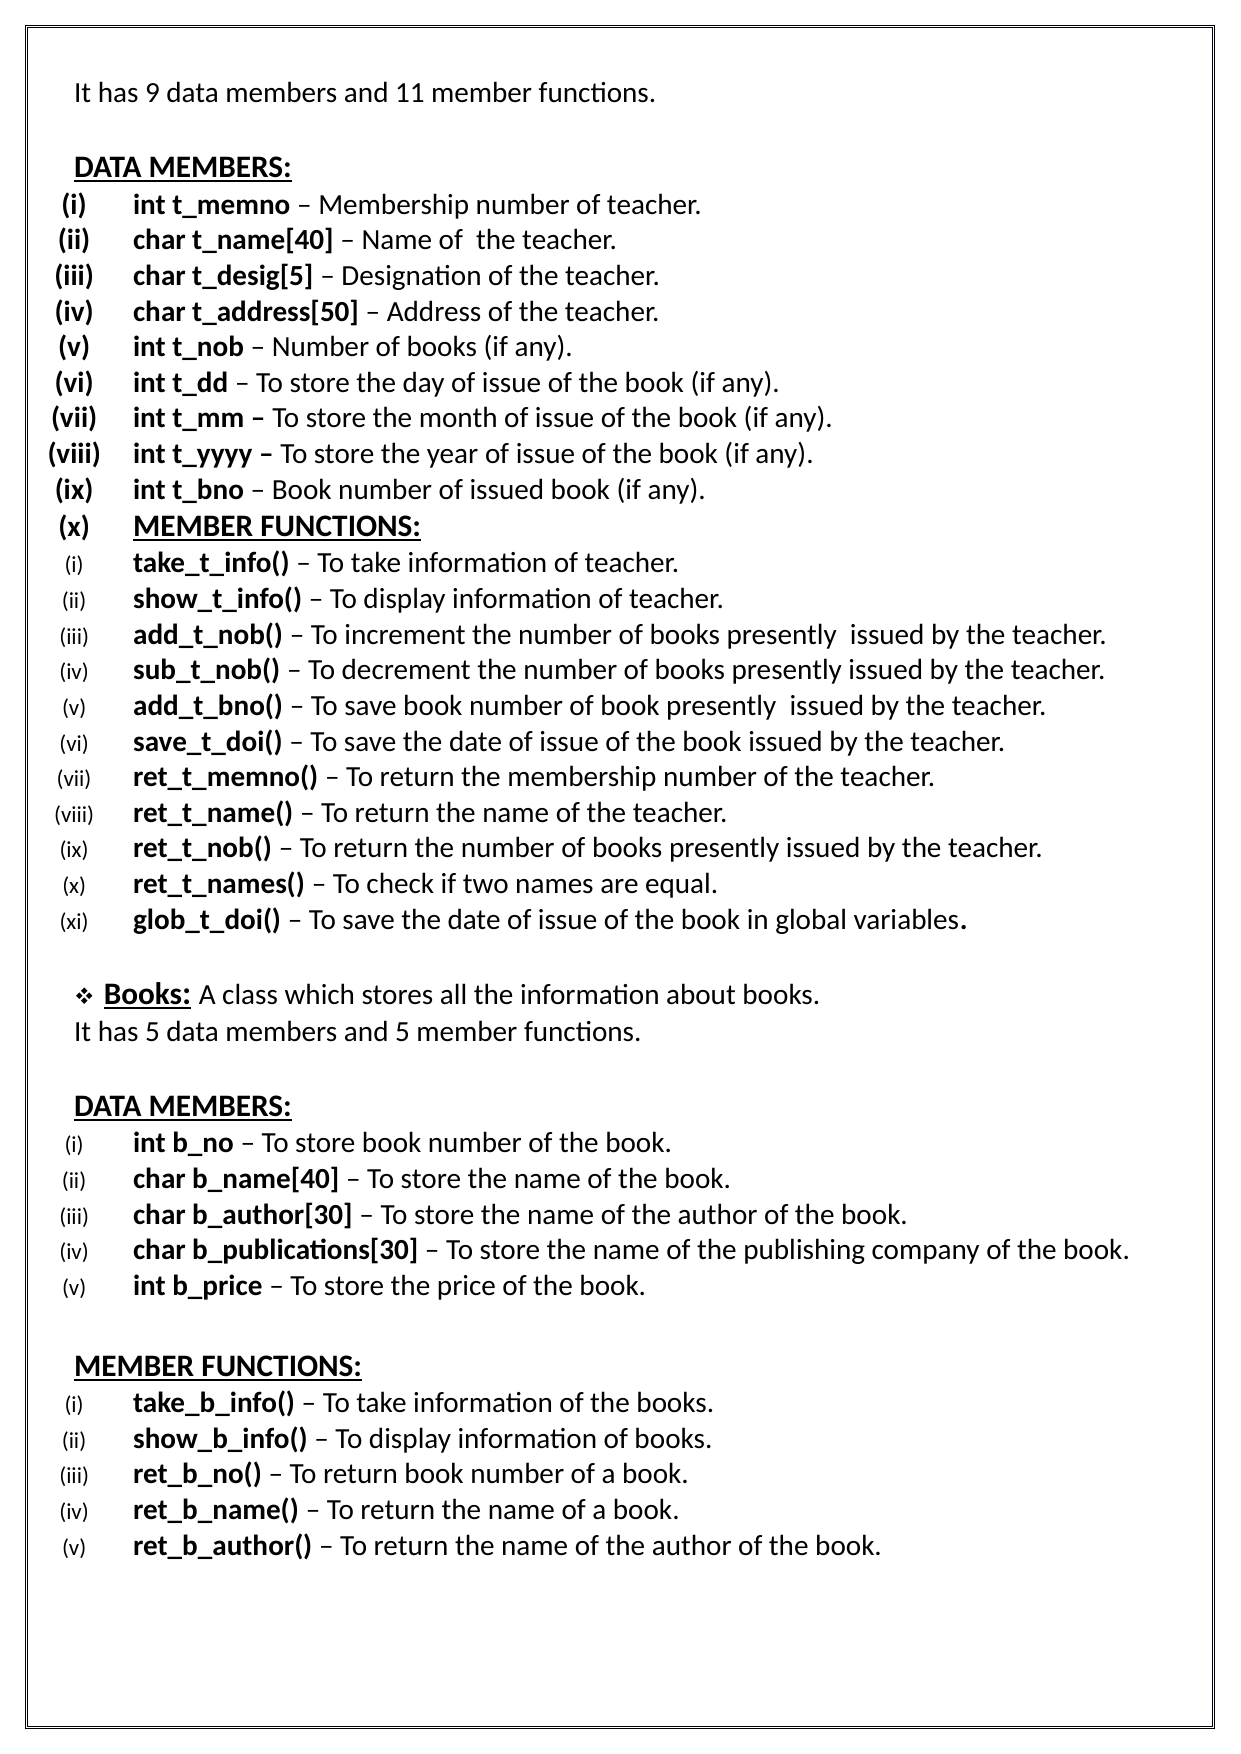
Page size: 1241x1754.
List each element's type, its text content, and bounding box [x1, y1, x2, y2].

list char t_name[40] – Name of the teacher. [74, 221, 1181, 257]
list DATA MEMBERS: [74, 148, 1181, 186]
list char b_name[40] – To store the name of the book. [74, 1160, 1181, 1196]
list add_t_bno() – To save book number of book presently issued by the teacher. [74, 687, 1181, 723]
list int t_bno – Book number of issued book (if any). [74, 471, 1181, 506]
list save_t_doi() – To save the date of issue of the book issued by the teacher. [74, 723, 1181, 758]
text MEMBER FUNCTIONS: [74, 1346, 1181, 1384]
text It has 5 data members and 5 member functions. [74, 1013, 1181, 1048]
list char t_desig[5] – Designation of the teacher. [74, 257, 1181, 293]
list take_t_info() – To take information of teacher. [74, 544, 1181, 580]
list char b_publications[30] – To store the name of the publishing company of the book. [74, 1231, 1181, 1267]
list Books: A class which stores all the information about books. [74, 972, 1181, 1013]
list ret_b_no() – To return book number of a book. [74, 1455, 1181, 1491]
list show_t_info() – To display information of teacher. [74, 580, 1181, 616]
list DATA MEMBERS: [74, 1086, 1181, 1124]
list int b_price – To store the price of the book. [74, 1267, 1181, 1303]
list ret_t_name() – To return the name of the teacher. [74, 794, 1181, 829]
list int t_mm – To store the month of issue of the book (if any). [74, 399, 1181, 435]
list int t_dd – To store the day of issue of the book (if any). [74, 364, 1181, 399]
list MEMBER FUNCTIONS: [74, 506, 1181, 544]
list int b_no – To store book number of the book. [74, 1124, 1181, 1160]
list int t_nob – Number of books (if any). [74, 328, 1181, 364]
list glob_t_doi() – To save the date of issue of the book in global variables. [74, 901, 1181, 936]
list take_b_info() – To take information of the books. [74, 1384, 1181, 1420]
list int t_memno – Membership number of teacher. [74, 186, 1181, 221]
list ret_b_author() – To return the name of the author of the book. [74, 1527, 1181, 1562]
list add_t_nob() – To increment the number of books presently issued by the teacher. [74, 616, 1181, 651]
list sub_t_nob() – To decrement the number of books presently issued by the teacher. [74, 651, 1181, 687]
list show_b_info() – To display information of books. [74, 1420, 1181, 1455]
list ret_b_name() – To return the name of a book. [74, 1491, 1181, 1527]
list char t_address[50] – Address of the teacher. [74, 293, 1181, 328]
list It has 9 data members and 11 member functions. [74, 74, 1181, 109]
list ret_t_names() – To check if two names are equal. [74, 865, 1181, 901]
list ret_t_memno() – To return the membership number of the teacher. [74, 758, 1181, 794]
list ret_t_nob() – To return the number of books presently issued by the teacher. [74, 829, 1181, 865]
list char b_author[30] – To store the name of the author of the book. [74, 1196, 1181, 1231]
list int t_yyyy – To store the year of issue of the book (if any). [74, 435, 1181, 471]
